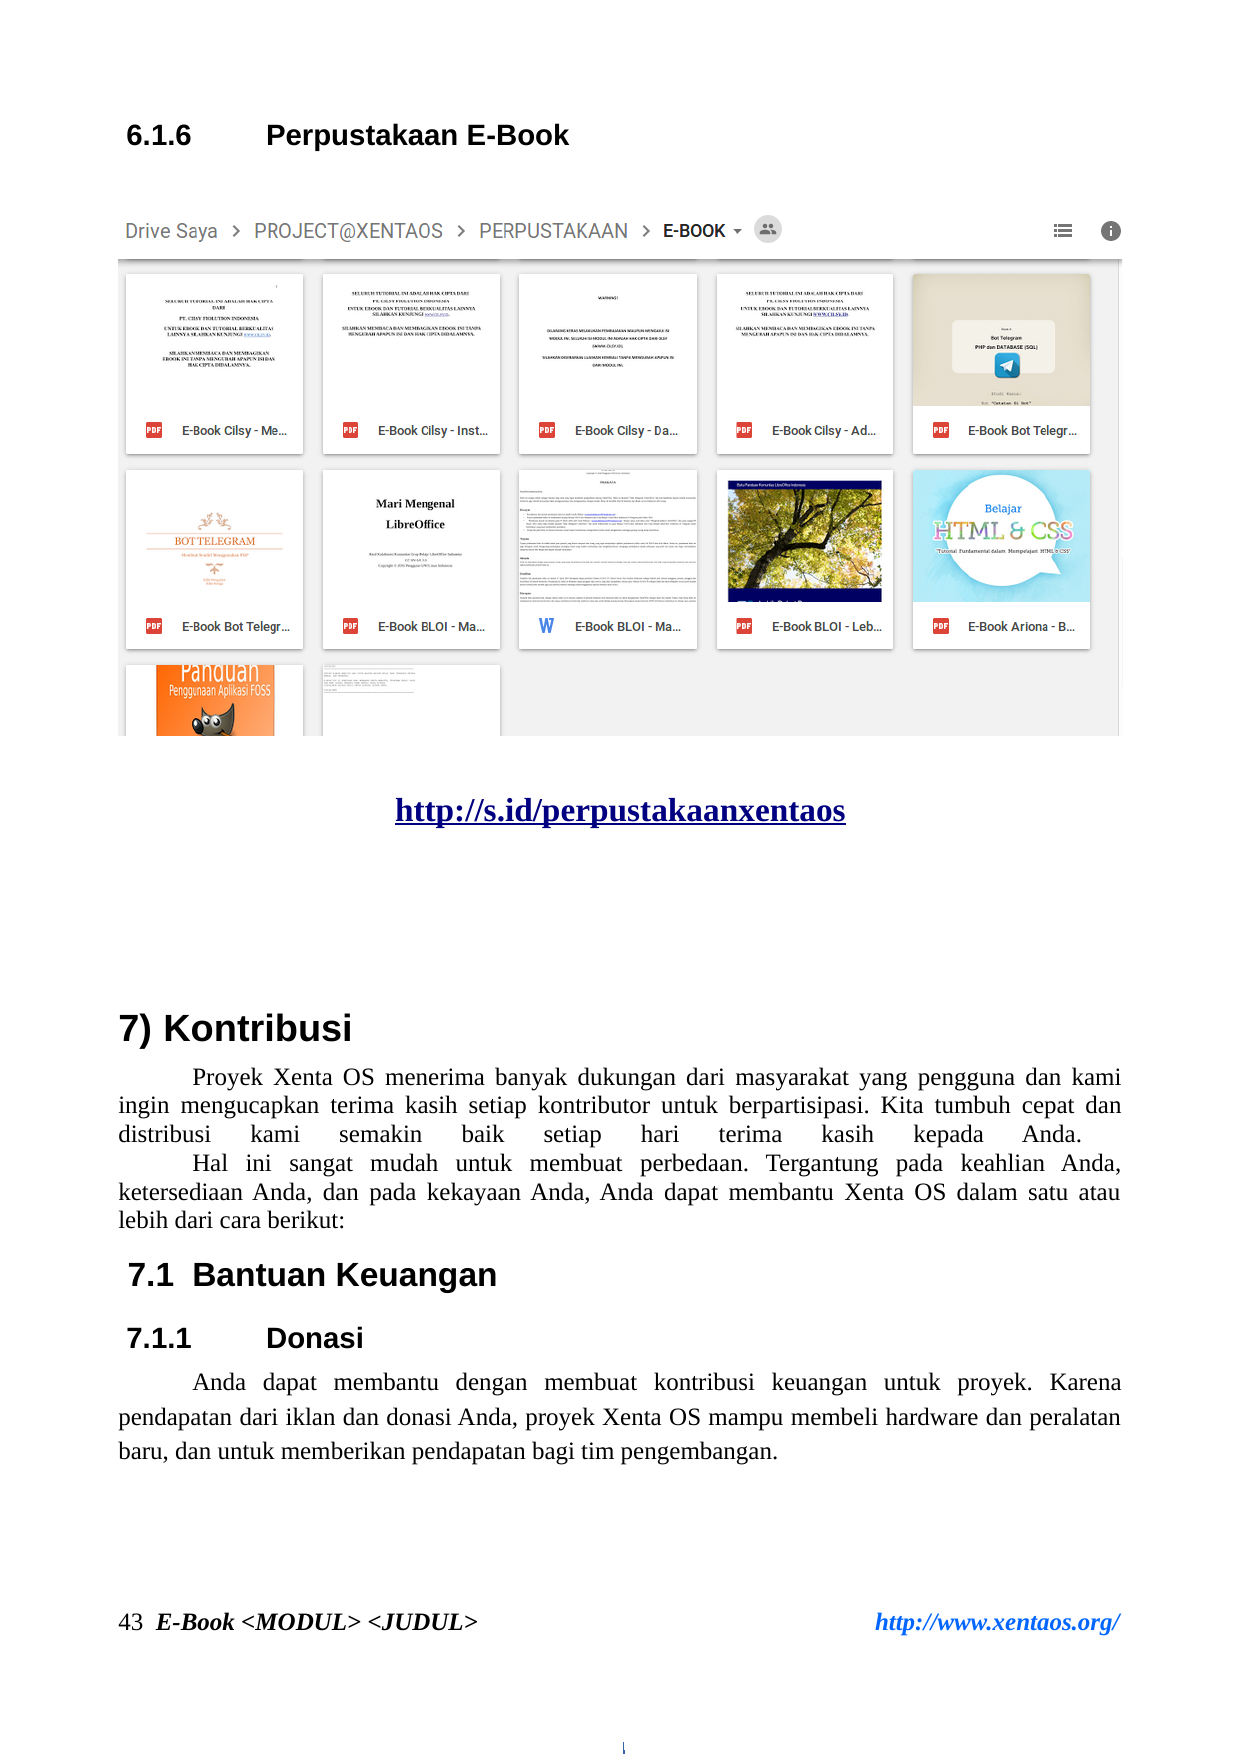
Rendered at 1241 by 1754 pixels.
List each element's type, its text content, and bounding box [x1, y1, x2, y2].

text Anda dapat membantu dengan membuat kontribusi keuangan untuk proyek. Karena pendapatan dari iklan dan donasi Anda, proyek Xenta OS mampu membeli hardware dan peralatan baru, dan untuk memberikan pendapatan bagi tim pengembangan. [118, 1367, 1122, 1465]
subtitle Bantuan Keuangan [118, 1255, 1122, 1294]
subtitle Donasi [118, 1321, 1122, 1354]
picture [118, 213, 1123, 736]
subtitle Perpustakaan E-Book [118, 118, 1122, 152]
text Proyek Xenta OS menerima banyak dukungan dari masyarakat yang pengguna dan kami ingin mengucapkan terima kasih setiap kontributor untuk berpartisipasi. Kita tumbuh cepat dan distribusi kami semakin baik setiap hari terima kasih kepada Anda. Hal ini sangat mudah untuk membuat perbedaan. Tergantung pada keahlian Anda, ketersediaan Anda, dan pada kekayaan Anda, Anda dapat membantu Xenta OS dalam satu atau lebih dari cara berikut: [118, 1062, 1122, 1234]
text http://s.id/perpustakaanxentaos [118, 790, 1122, 828]
subtitle Kontribusi [118, 1006, 1122, 1049]
